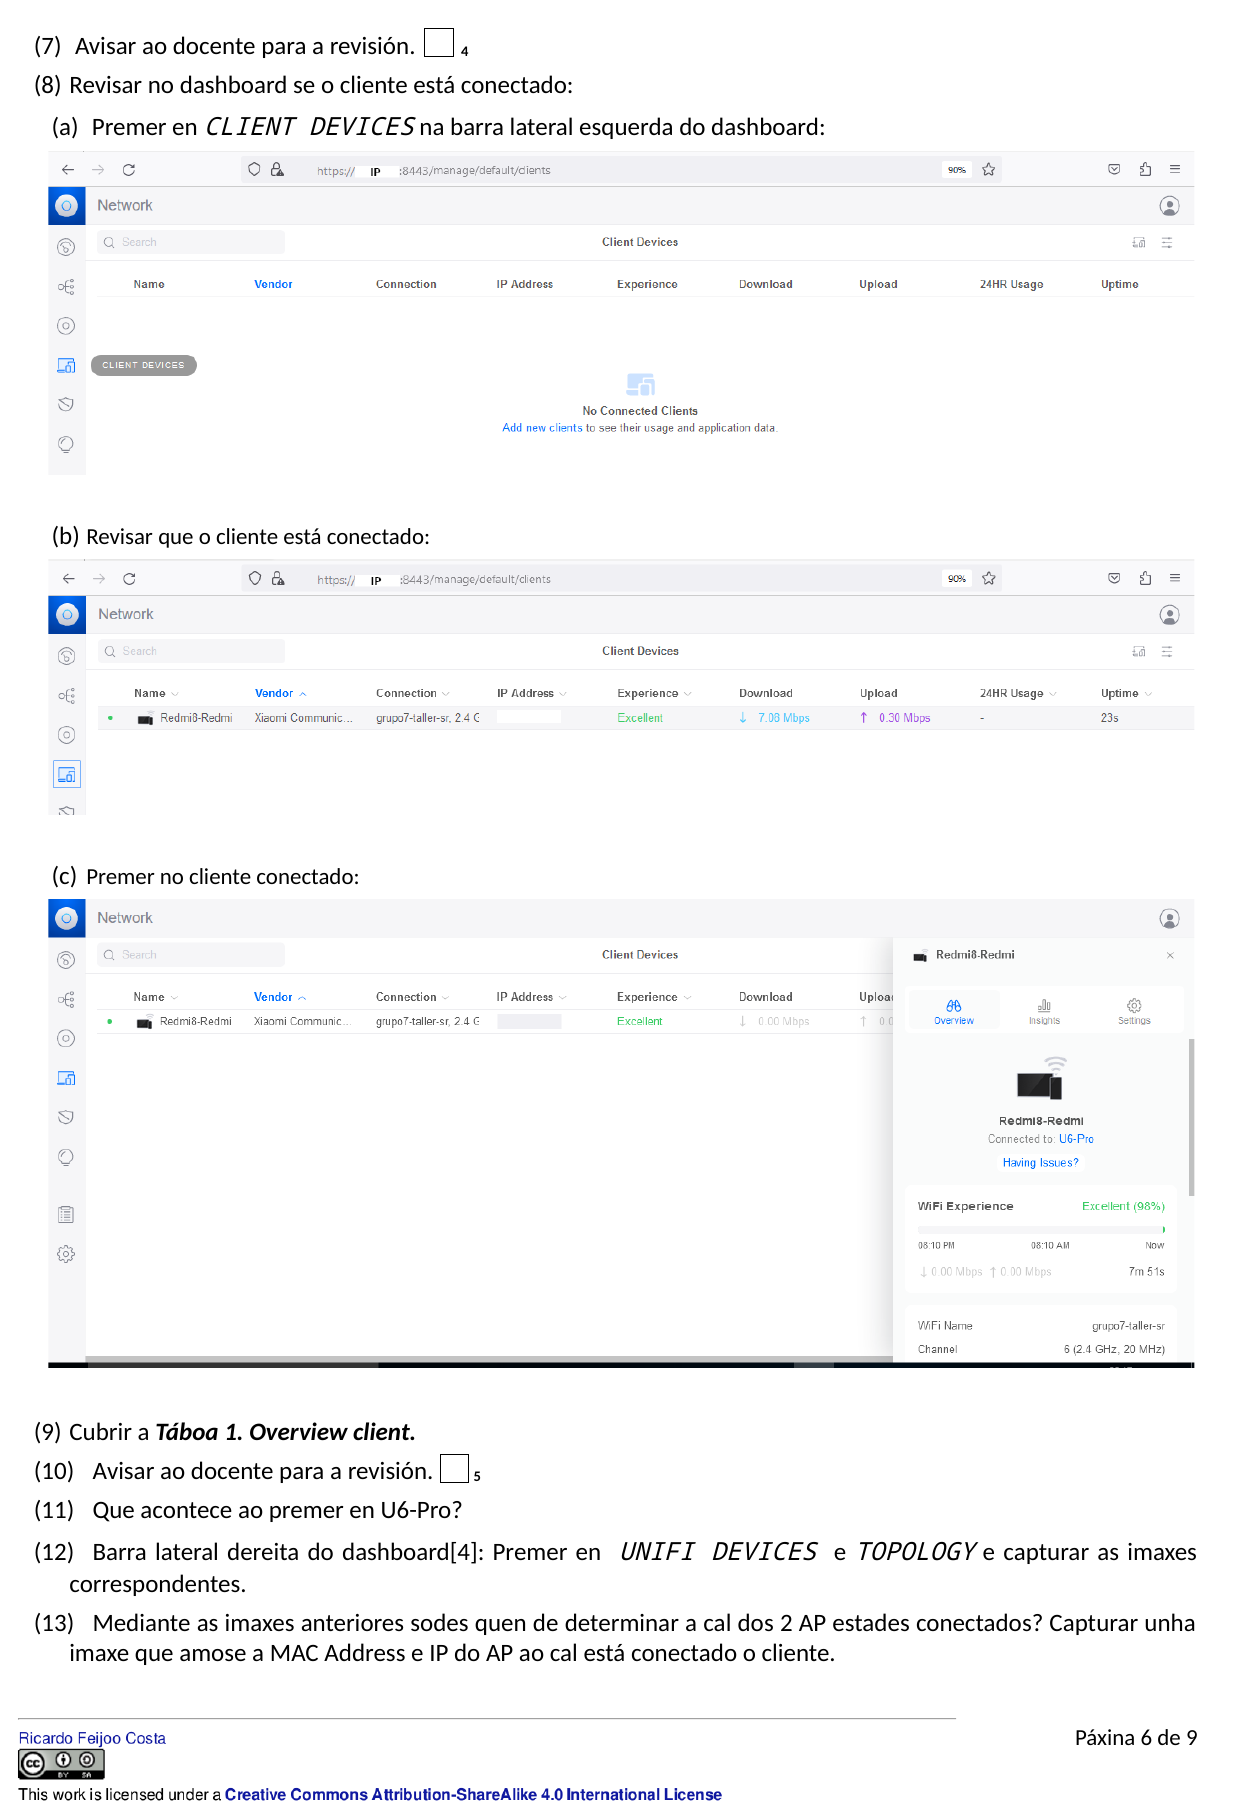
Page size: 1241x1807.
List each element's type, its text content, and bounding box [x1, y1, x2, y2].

list Premer en CLIENT DEVICES na barra lateral esquerda do dashboard: [51, 108, 1197, 142]
list Avisar ao docente para a revisión. 4 [34, 30, 1197, 60]
list Barra lateral dereita do dashboard[4]: Premer en UNIFI DEVICES e TOPOLOGY e capturar as imaxes correspondentes. [34, 1534, 1197, 1598]
list Mediante as imaxes anteriores sodes quen de determinar a cal dos 2 AP estades conectados? Capturar unha imaxe que amose a MAC Address e IP do AP ao cal está conectado o cliente. [34, 1607, 1197, 1668]
picture [48, 899, 1195, 1368]
picture [8, 1713, 957, 1805]
list Avisar ao docente para a revisión. 5 [34, 1455, 1197, 1486]
picture [48, 151, 1195, 475]
list Revisar que o cliente está conectado: [51, 521, 1197, 551]
picture [48, 559, 1195, 815]
list Que acontece ao premer en U6-Pro? [34, 1494, 1197, 1525]
list Cubrir a Táboa 1. Overview client. [34, 1416, 1197, 1446]
list Revisar no dashboard se o cliente está conectado: [34, 69, 1197, 100]
list Premer no cliente conectado: [51, 861, 1197, 891]
